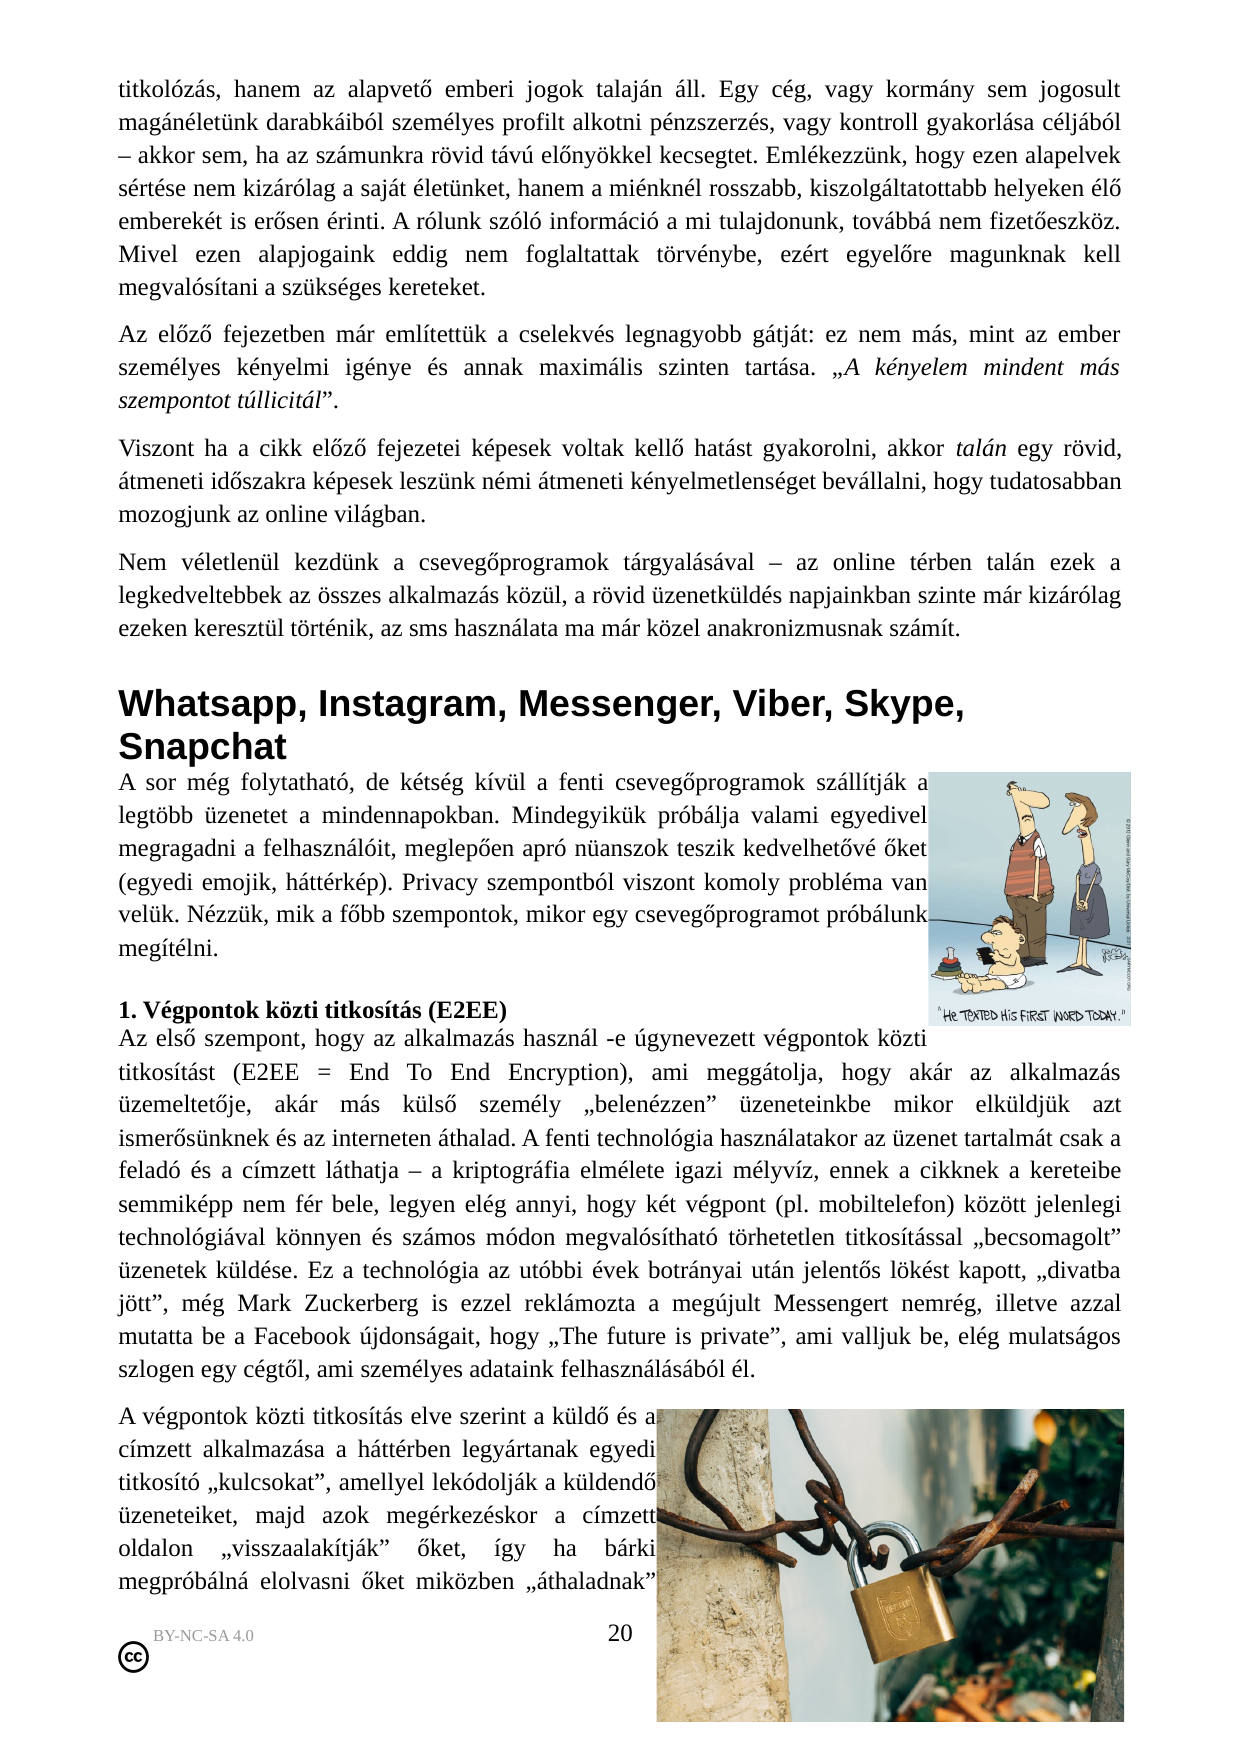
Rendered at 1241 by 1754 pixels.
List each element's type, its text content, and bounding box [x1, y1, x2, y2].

text Az első szempont, hogy az alkalmazás használ -e úgynevezett végpontok közti titkosítást (E2EE = End To End Encryption), ami meggátolja, hogy akár az alkalmazás üzemeltetője, akár más külső személy „belenézzen” üzeneteinkbe mikor elküldjük azt ismerősünknek és az interneten áthalad. A fenti technológia használatakor az üzenet tartalmát csak a feladó és a címzett láthatja – a kriptográfia elmélete igazi mélyvíz, ennek a cikknek a kereteibe semmiképp nem fér bele, legyen elég annyi, hogy két végpont (pl. mobiltelefon) között jelenlegi technológiával könnyen és számos módon megvalósítható törhetetlen titkosítással „becsomagolt” üzenetek küldése. Ez a technológia az utóbbi évek botrányai után jelentős lökést kapott, „divatba jött”, még Mark Zuckerberg is ezzel reklámozta a megújult Messengert nemrég, illetve azzal mutatta be a Facebook újdonságait, hogy „The future is private”, ami valljuk be, elég mulatságos szlogen egy cégtől, ami személyes adataink felhasználásából él. [118, 1023, 1122, 1382]
text Viszont ha a cikk előző fejezetei képesek voltak kellő hatást gyakorolni, akkor talán egy rövid, átmeneti időszakra képesek leszünk némi átmeneti kényelmetlenséget bevállalni, hogy tudatosabban mozogjunk az online világban. [118, 433, 1122, 528]
picture [656, 1409, 1125, 1722]
picture [928, 772, 1131, 1026]
subtitle 1. Végpontok közti titkosítás (E2EE) [118, 995, 928, 1023]
text titkolózás, hanem az alapvető emberi jogok talaján áll. Egy cég, vagy kormány sem jogosult magánéletünk darabkáiból személyes profilt alkotni pénzszerzés, vagy kontroll gyakorlása céljából – akkor sem, ha az számunkra rövid távú előnyökkel kecsegtet. Emlékezzünk, hogy ezen alapelvek sértése nem kizárólag a saját életünket, hanem a miénknél rosszabb, kiszolgáltatottabb helyeken élő emberekét is erősen érinti. A rólunk szóló információ a mi tulajdonunk, továbbá nem fizetőeszköz. Mivel ezen alapjogaink eddig nem foglaltattak törvénybe, ezért egyelőre magunknak kell megvalósítani a szükséges kereteket. [118, 74, 1122, 301]
text A végpontok közti titkosítás elve szerint a küldő és a címzett alkalmazása a háttérben legyártanak egyedi titkosító „kulcsokat”, amellyel lekódolják a küldendő üzeneteiket, majd azok megérkezéskor a címzett oldalon „visszaalakítják” őket, így ha bárki megpróbálná elolvasni őket miközben „áthaladnak” [118, 1401, 1122, 1595]
text Az előző fejezetben már említettük a cselekvés legnagyobb gátját: ez nem más, mint az ember személyes kényelmi igénye és annak maximális szinten tartása. „A kényelem mindent más szempontot túllicitál”. [118, 319, 1122, 414]
text A sor még folytatható, de kétség kívül a fenti csevegőprogramok szállítják a legtöbb üzenetet a mindennapokban. Mindegyikük próbálja valami egyedivel megragadni a felhasználóit, meglepően apró nüanszok teszik kedvelhetővé őket (egyedi emojik, háttérkép). Privacy szempontból viszont komoly probléma van velük. Nézzük, mik a főbb szempontok, mikor egy csevegőprogramot próbálunk megítélni. [118, 767, 1122, 961]
subtitle Whatsapp, Instagram, Messenger, Viber, Skype, Snapchat [118, 681, 1122, 767]
picture [118, 1641, 149, 1673]
text Nem véletlenül kezdünk a csevegőprogramok tárgyalásával – az online térben talán ezek a legkedveltebbek az összes alkalmazás közül, a rövid üzenetküldés napjainkban szinte már kizárólag ezeken keresztül történik, az sms használata ma már közel anakronizmusnak számít. [118, 547, 1122, 642]
